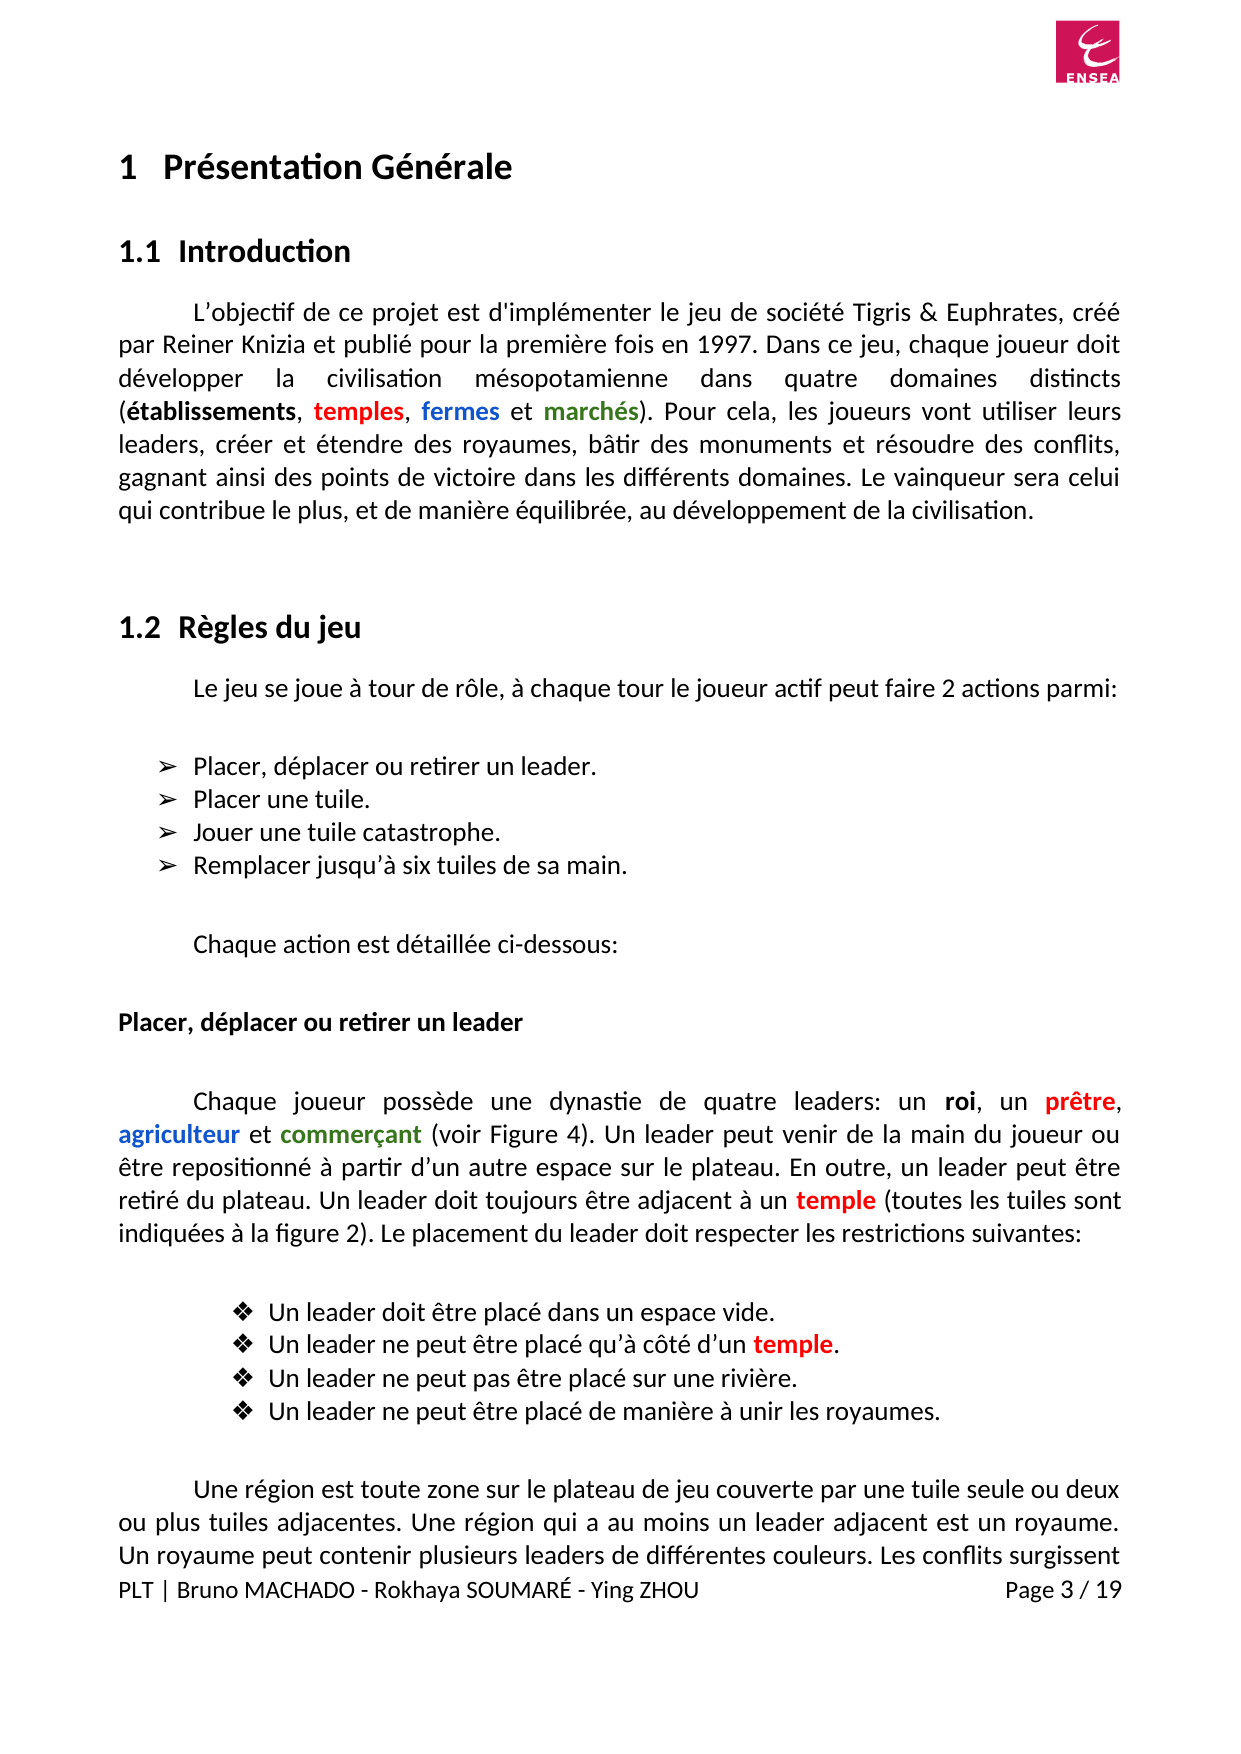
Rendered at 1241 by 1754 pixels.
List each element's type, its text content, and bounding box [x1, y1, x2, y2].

list Placer, déplacer ou retirer un leader. [156, 749, 1122, 782]
text Le jeu se joue à tour de rôle, à chaque tour le joueur actif peut faire 2 actions parmi: [118, 671, 1122, 704]
text Chaque joueur possède une dynastie de quatre leaders: un roi, un prêtre, agriculteur et commerçant (voir Figure 4). Un leader peut venir de la main du joueur ou être repositionné à partir d’un autre espace sur le plateau. En outre, un leader peut être retiré du plateau. Un leader doit toujours être adjacent à un temple (toutes les tuiles sont indiquées à la figure 2). Le placement du leader doit respecter les restrictions suivantes: [118, 1084, 1122, 1249]
text L’objectif de ce projet est d'implémenter le jeu de société Tigris & Euphrates, créé par Reiner Knizia et publié pour la première fois en 1997. Dans ce jeu, chaque joueur doit développer la civilisation mésopotamienne dans quatre domaines distincts (établissements, temples, fermes et marchés). Pour cela, les joueurs vont utiliser leurs leaders, créer et étendre des royaumes, bâtir des monuments et résoudre des conflits, gagnant ainsi des points de victoire dans les différents domaines. Le vainqueur sera celui qui contribue le plus, et de manière équilibrée, au développement de la civilisation. [118, 295, 1122, 526]
list Un leader doit être placé dans un espace vide. [231, 1295, 1122, 1328]
text Placer, déplacer ou retirer un leader [118, 1006, 1122, 1038]
picture [1054, 18, 1122, 84]
subtitle Introduction [118, 230, 1122, 271]
list Un leader ne peut être placé qu’à côté d’un temple. [231, 1328, 1122, 1361]
subtitle Présentation Générale [118, 143, 1122, 189]
list Un leader ne peut être placé de manière à unir les royaumes. [231, 1394, 1122, 1427]
subtitle Règles du jeu [118, 606, 1122, 647]
text Chaque action est détaillée ci-dessous: [118, 927, 1122, 960]
list Un leader ne peut pas être placé sur une rivière. [231, 1361, 1122, 1394]
list Remplacer jusqu’à six tuiles de sa main. [156, 848, 1122, 881]
list Placer une tuile. [156, 782, 1122, 815]
text Une région est toute zone sur le plateau de jeu couverte par une tuile seule ou deux ou plus tuiles adjacentes. Une région qui a au moins un leader adjacent est un royaume. Un royaume peut contenir plusieurs leaders de différentes couleurs. Les conflits surgissent [118, 1472, 1122, 1571]
list Jouer une tuile catastrophe. [156, 815, 1122, 848]
